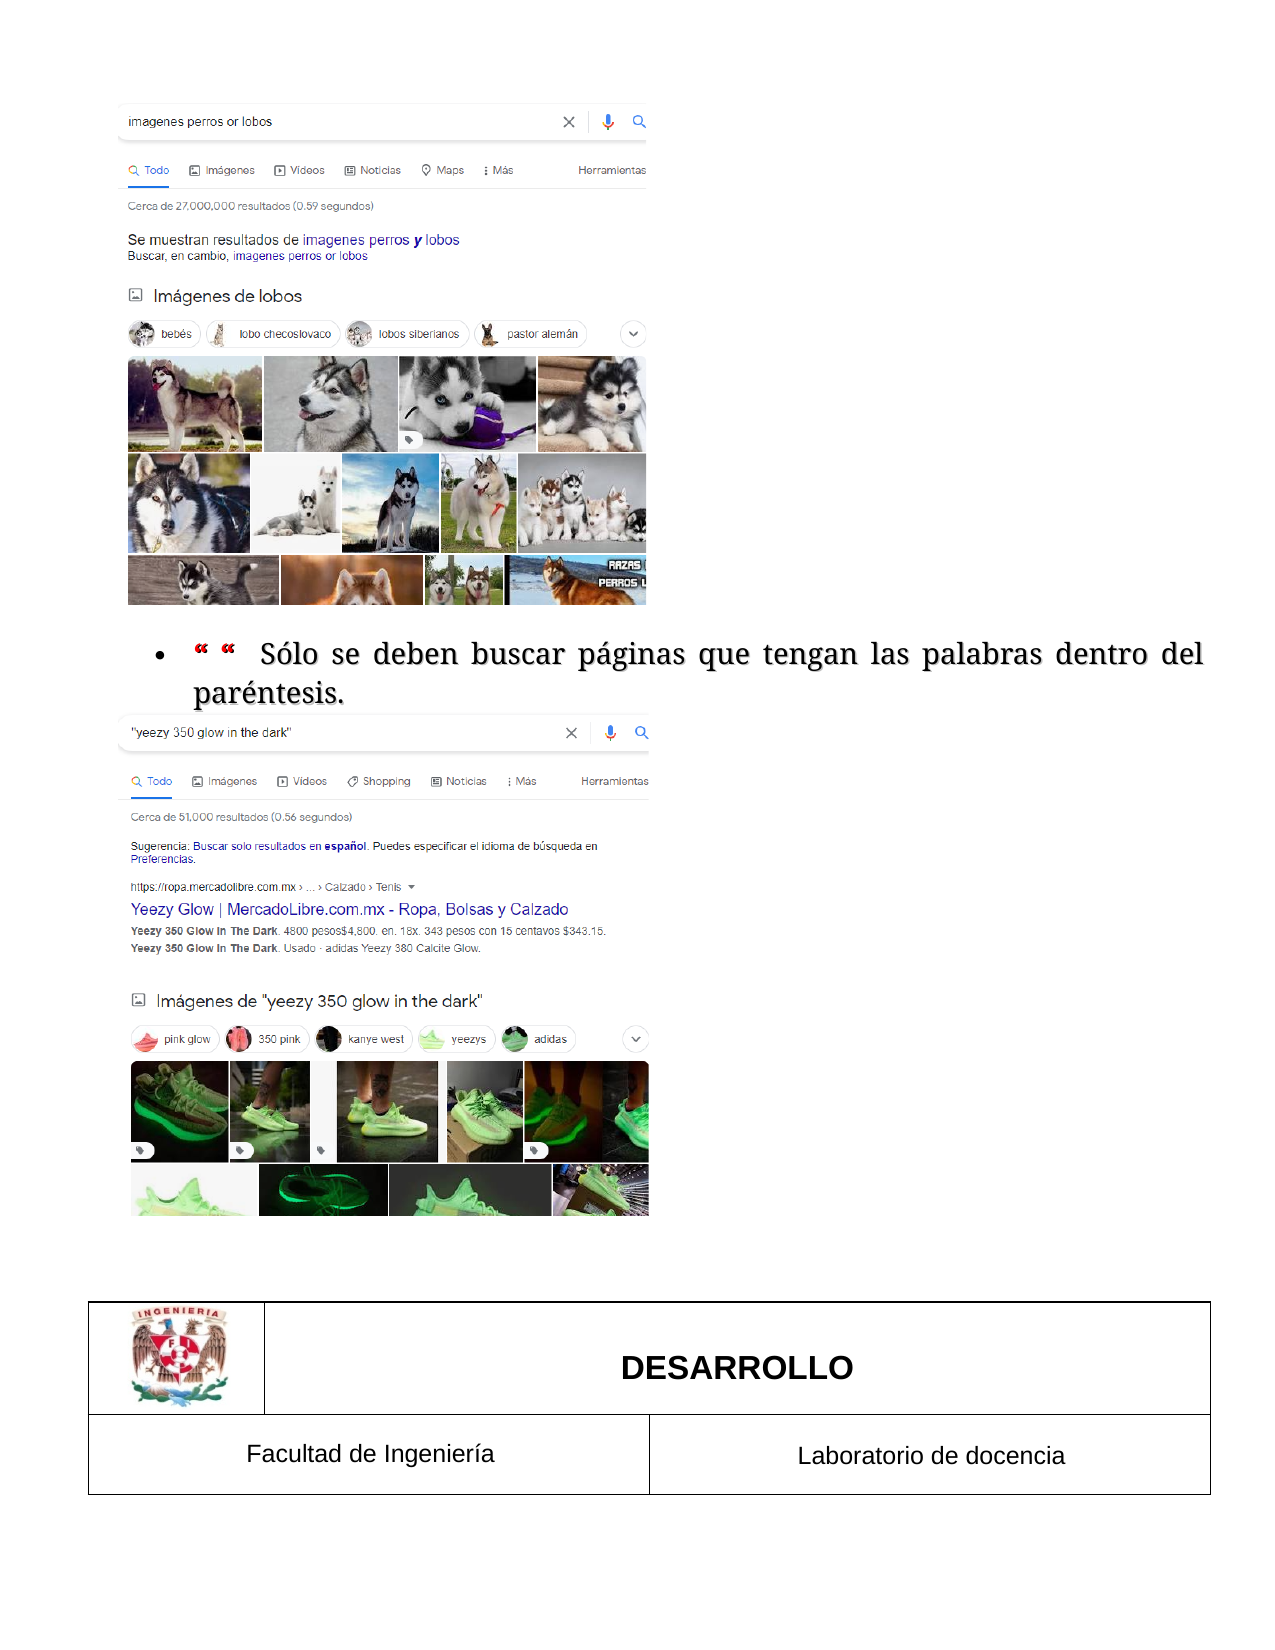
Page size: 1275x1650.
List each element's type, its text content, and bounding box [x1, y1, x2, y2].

table_header DESARROLLO [948, 1304, 1098, 1385]
table_header DESARROLLO [550, 1398, 575, 1414]
table_header [89, 1303, 264, 1414]
list “ “ Sólo se deben buscar páginas que tengan las palabras dentro del paréntesis. [200, 658, 233, 712]
table_header DESARROLLO [811, 1303, 896, 1342]
table_header DESARROLLO [571, 1360, 614, 1414]
table_header DESARROLLO [781, 1312, 952, 1414]
table_header DESARROLLO [622, 1377, 644, 1394]
list “ “ Sólo se deben buscar páginas que tengan las palabras dentro del paréntesis. [477, 633, 541, 712]
table_header DESARROLLO [438, 1317, 563, 1411]
table_cell Facultad de Ingeniería [575, 1415, 597, 1437]
table_header DESARROLLO [948, 1303, 991, 1308]
table_header DESARROLLO [652, 1368, 687, 1398]
list “ “ Sólo se deben buscar páginas que tengan las palabras dentro del paréntesis. [391, 662, 430, 712]
table_header DESARROLLO [409, 1303, 451, 1321]
table_header DESARROLLO [265, 1372, 451, 1414]
table_header DESARROLLO [280, 1303, 426, 1377]
list “ “ Sólo se deben buscar páginas que tengan las palabras dentro del paréntesis. [250, 633, 400, 696]
table_header DESARROLLO [935, 1303, 1210, 1414]
table_header DESARROLLO [696, 1338, 777, 1414]
table_cell Facultad de Ingeniería [89, 1415, 649, 1493]
list “ “ Sólo se deben buscar páginas que tengan las palabras dentro del paréntesis. [567, 633, 644, 712]
table_header DESARROLLO [580, 1303, 657, 1338]
table_header DESARROLLO [648, 1303, 751, 1351]
table_header DESARROLLO [785, 1407, 828, 1414]
table_header DESARROLLO [777, 1303, 836, 1347]
list “ “ Sólo se deben buscar páginas que tengan las palabras dentro del paréntesis. [460, 650, 493, 712]
list “ “ Sólo se deben buscar páginas que tengan las palabras dentro del paréntesis. [896, 633, 1205, 712]
table_header DESARROLLO [755, 1303, 777, 1330]
table_header DESARROLLO [520, 1303, 545, 1317]
table_header DESARROLLO [627, 1347, 657, 1360]
table_header DESARROLLO [834, 1360, 848, 1376]
table_header DESARROLLO [670, 1402, 712, 1414]
table_cell Laboratorio de docencia [650, 1415, 1210, 1493]
table_header DESARROLLO [575, 1342, 622, 1377]
